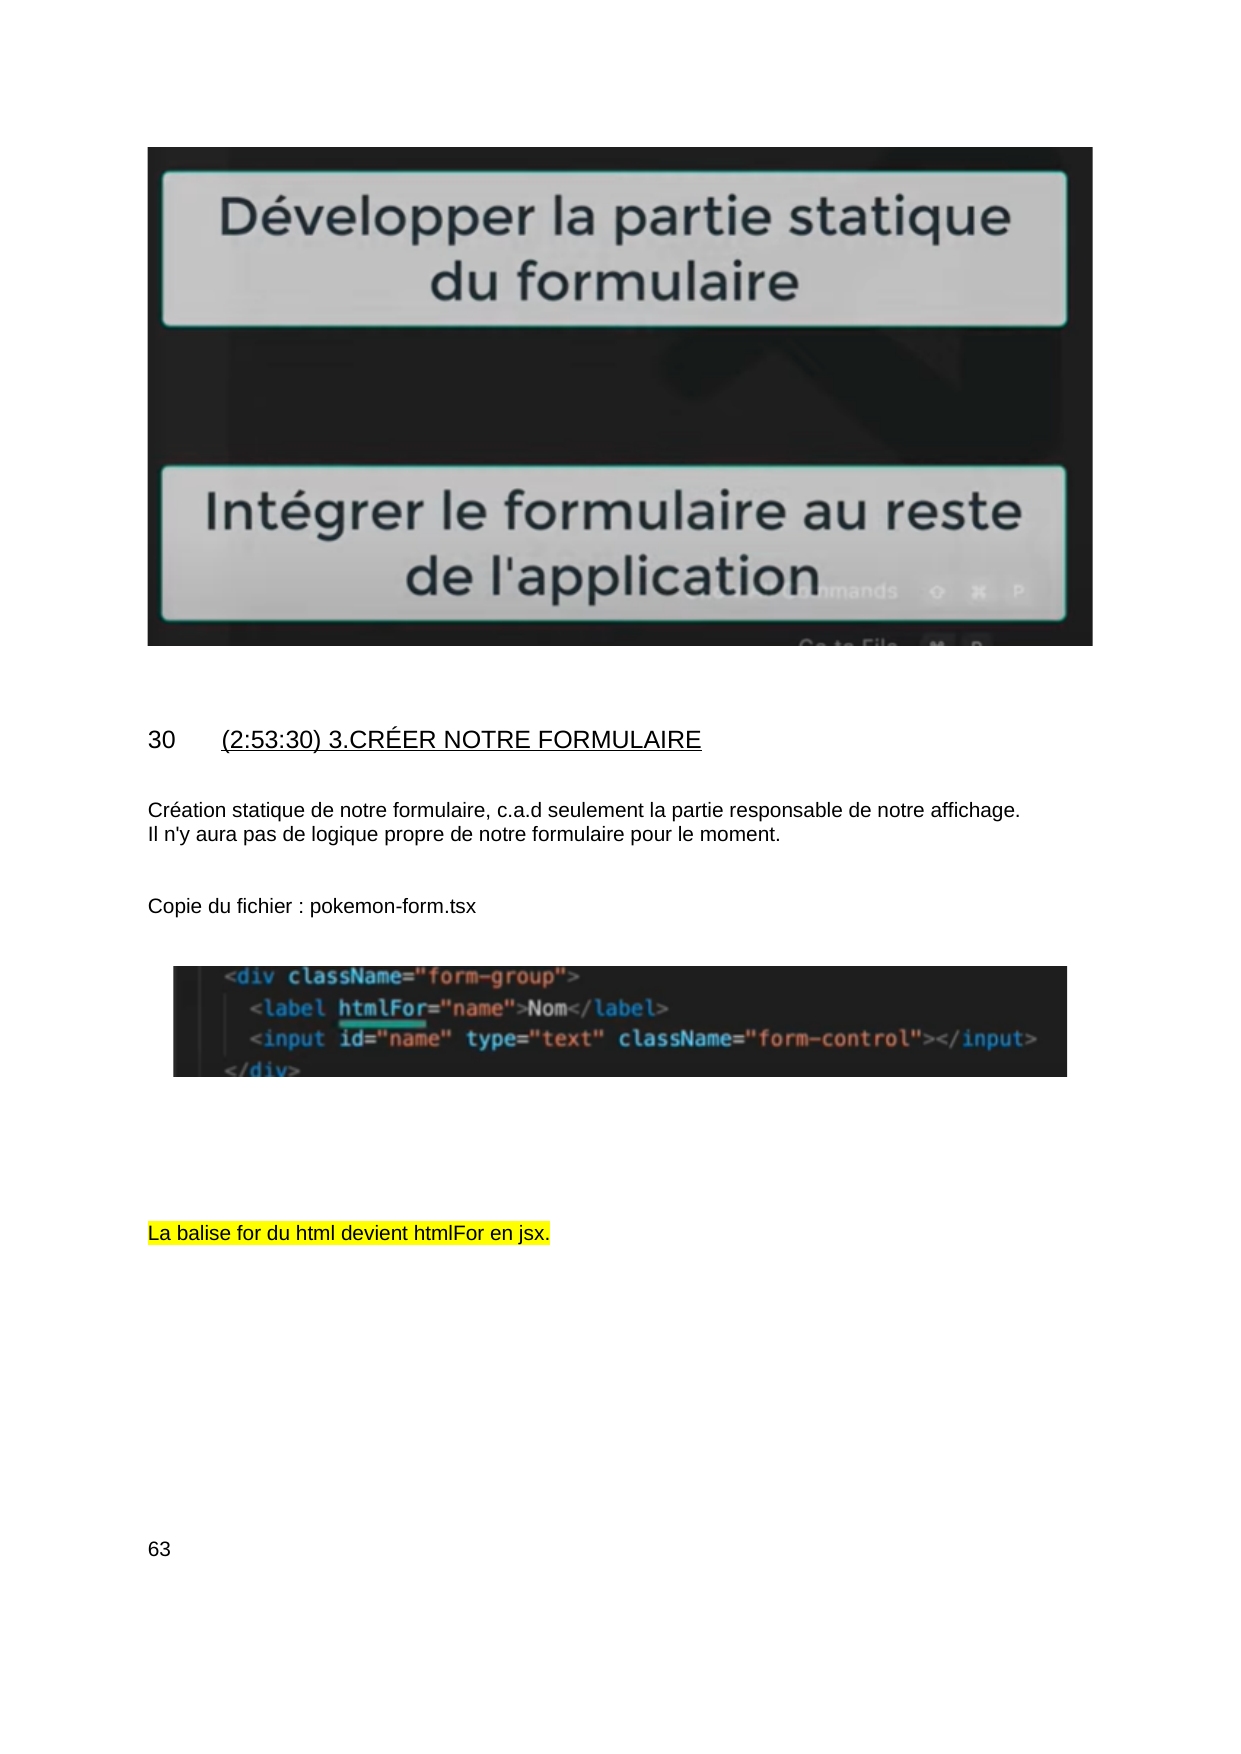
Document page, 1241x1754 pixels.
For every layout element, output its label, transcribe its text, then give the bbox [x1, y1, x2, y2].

picture [147, 147, 1093, 646]
text Il n'y aura pas de logique propre de notre formulaire pour le moment. [148, 822, 1093, 846]
text La balise for du html devient htmlFor en jsx. [148, 1221, 1093, 1245]
text Copie du fichier : pokemon-form.tsx [148, 894, 1093, 918]
text Création statique de notre formulaire, c.a.d seulement la partie responsable de notre affichage. [148, 798, 1093, 822]
subtitle (2:53:30) 3.Créer notre formulaire [148, 725, 1093, 753]
picture [173, 966, 1068, 1077]
